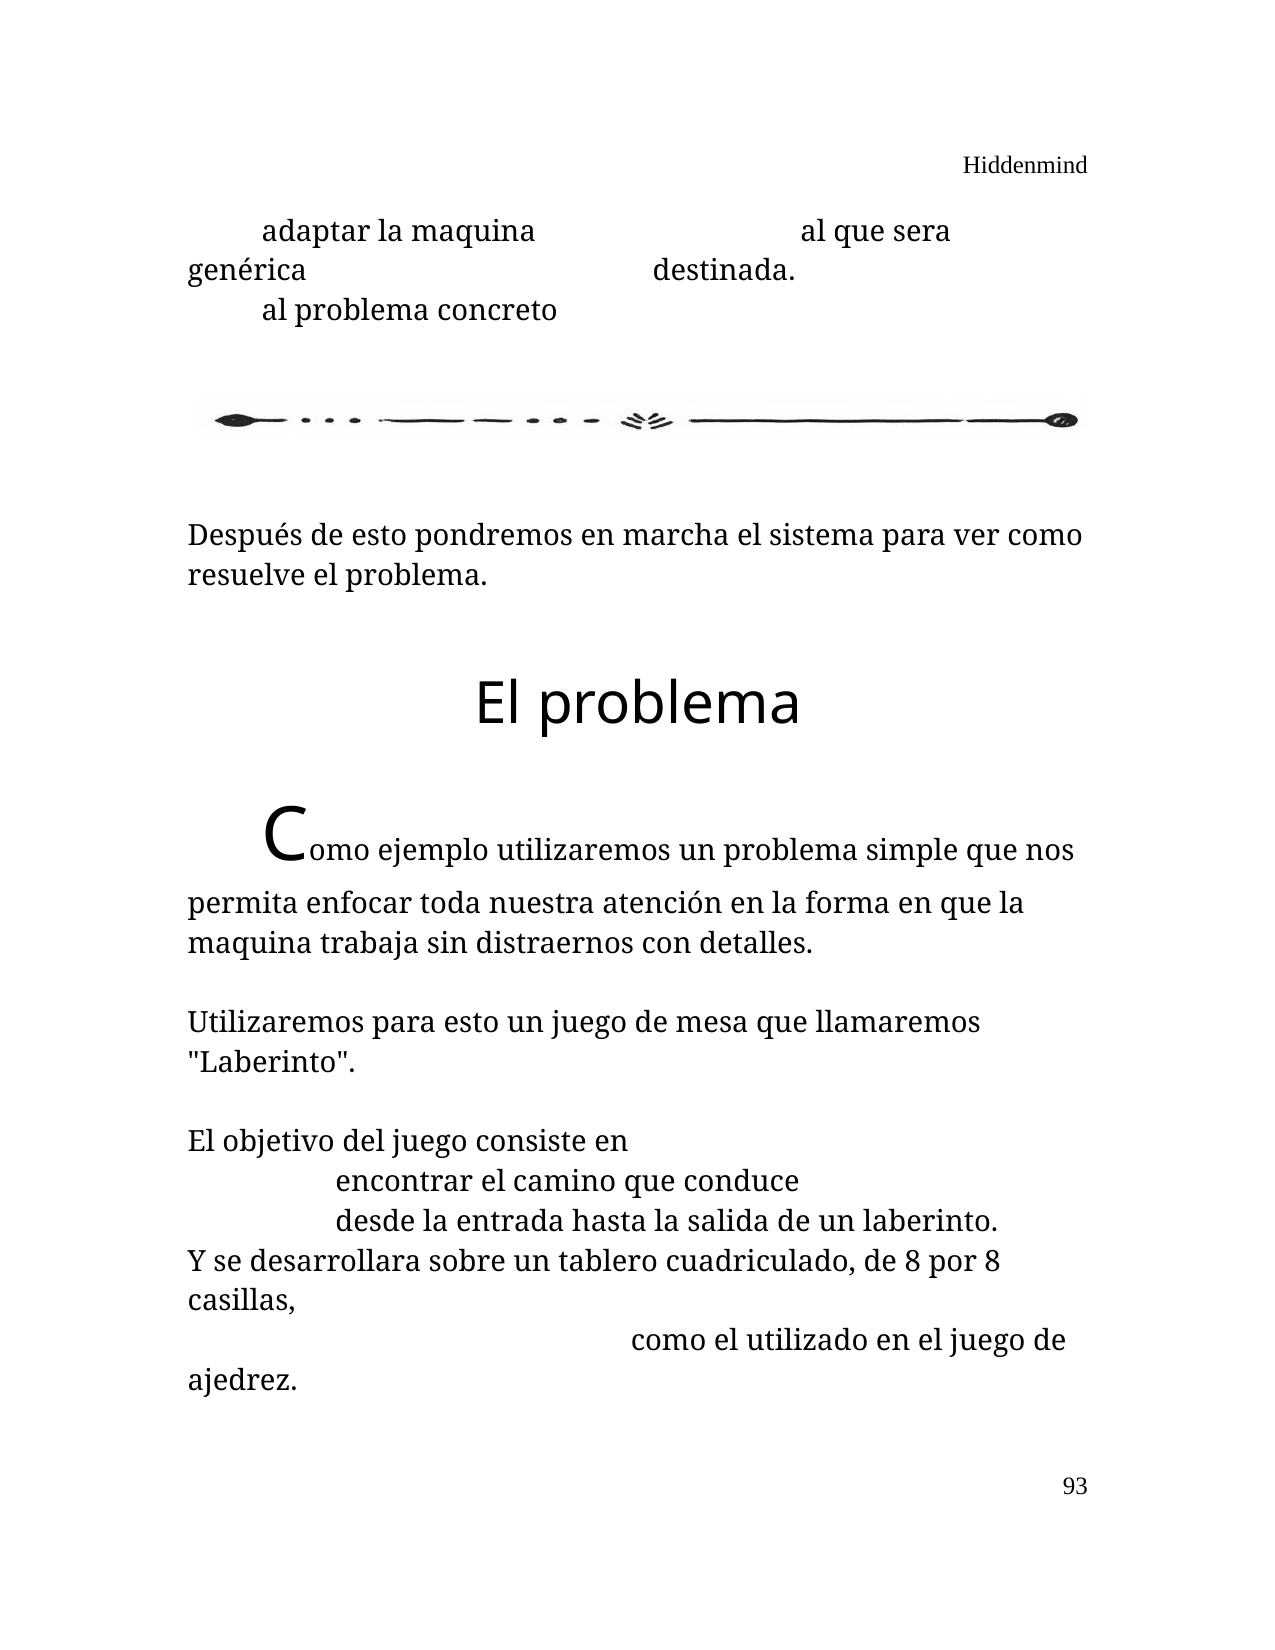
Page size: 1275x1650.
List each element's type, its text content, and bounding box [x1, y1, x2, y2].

text adaptar la maquina genérica [187, 210, 622, 289]
text al problema concreto [187, 289, 622, 329]
text Como ejemplo utilizaremos un problema simple que nos permita enfocar toda nuestra atención en la forma en que la maquina trabaja sin distraernos con detalles. [187, 780, 1087, 962]
text Después de esto pondremos en marcha el sistema para ver como resuelve el problema. [187, 514, 1087, 594]
text encontrar el camino que conduce [187, 1160, 1087, 1200]
text como el utilizado en el juego de ajedrez. [187, 1319, 1087, 1398]
text Utilizaremos para esto un juego de mesa que llamaremos "Laberinto". [187, 1002, 1087, 1081]
text desde la entrada hasta la salida de un laberinto. [187, 1200, 1087, 1240]
text El objetivo del juego consiste en [187, 1121, 1087, 1160]
picture [198, 398, 1088, 435]
text Y se desarrollara sobre un tablero cuadriculado, de 8 por 8 casillas, [187, 1240, 1087, 1319]
text al que sera destinada. [652, 210, 1087, 289]
